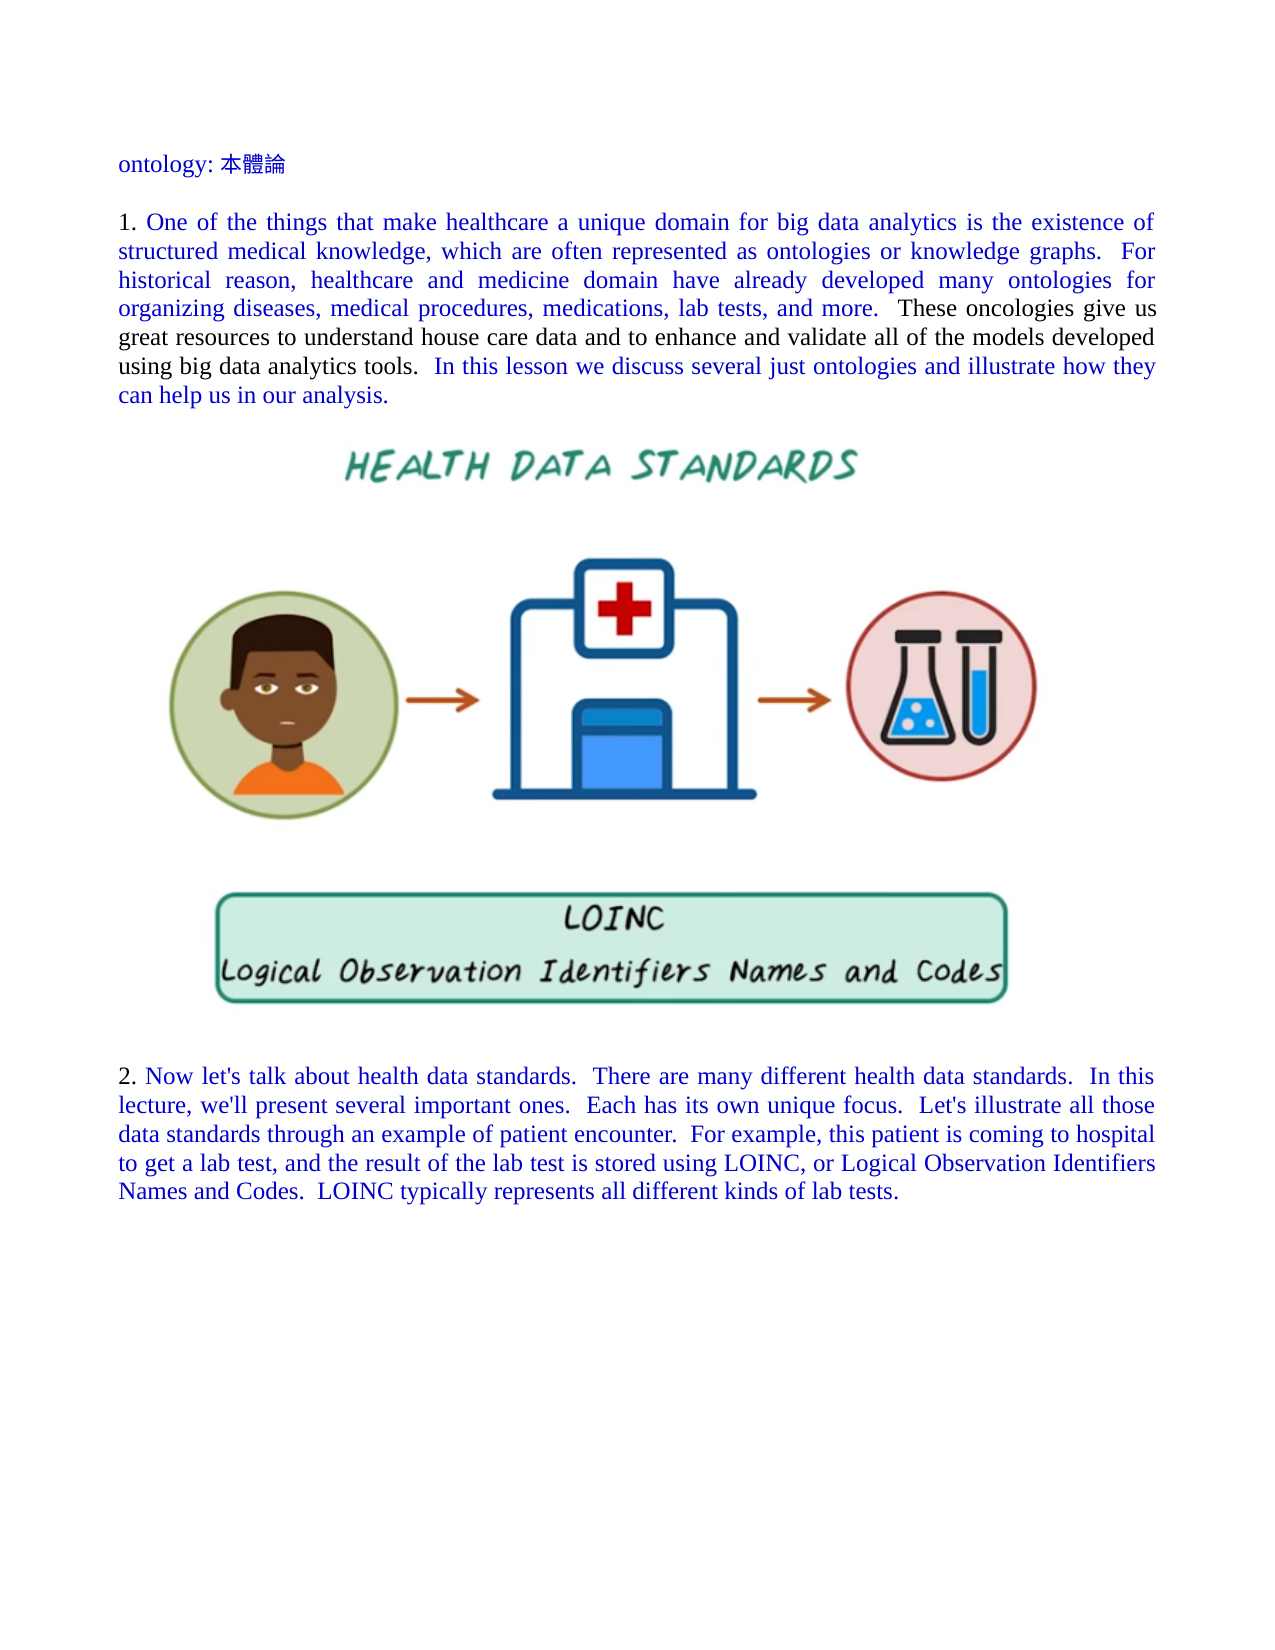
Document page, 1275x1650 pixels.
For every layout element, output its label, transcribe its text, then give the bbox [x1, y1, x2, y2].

text 1. One of the things that make healthcare a unique domain for big data analytics is the existence of structured medical knowledge, which are often represented as ontologies or knowledge graphs. For historical reason, healthcare and medicine domain have already developed many ontologies for organizing diseases, medical procedures, medications, lab tests, and more. These oncologies give us great resources to understand house care data and to enhance and validate all of the models developed using big data analytics tools. In this lesson we discuss several just ontologies and illustrate how they can help us in our analysis. [118, 207, 1157, 408]
text 2. Now let's talk about health data standards. There are many different health data standards. In this lecture, we'll present several important ones. Each has its own unique focus. Let's illustrate all those data standards through an example of patient encounter. For example, this patient is coming to hospital to get a lab test, and the result of the lab test is stored using LOINC, or Logical Observation Identifiers Names and Codes. LOINC typically represents all different kinds of lab tests. [118, 1061, 1157, 1205]
text ontology: 本體論 [118, 147, 1157, 178]
picture [118, 437, 1157, 1033]
